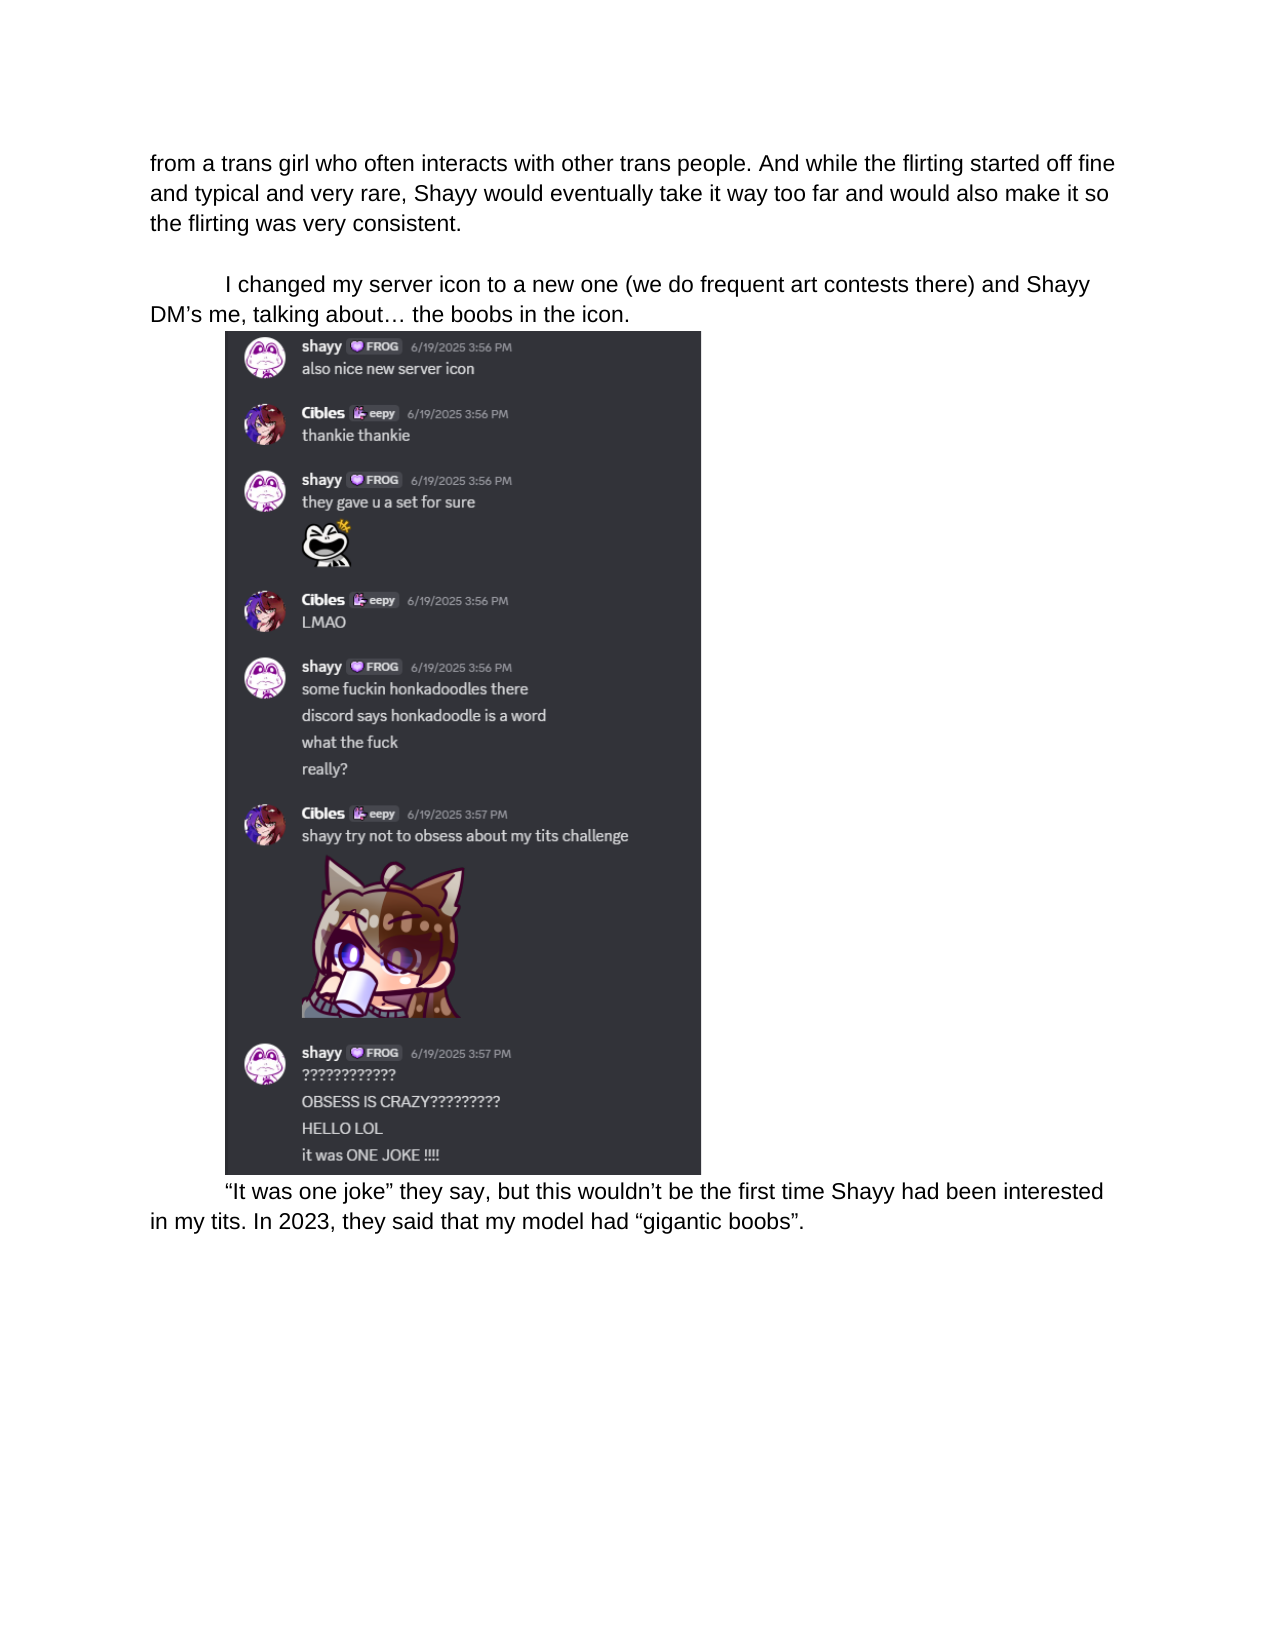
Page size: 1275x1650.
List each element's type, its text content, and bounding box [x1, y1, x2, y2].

picture [225, 331, 702, 1175]
text I changed my server icon to a new one (we do frequent art contests there) and Shayy DM’s me, talking about… the boobs in the icon. [150, 271, 1125, 327]
text from a trans girl who often interacts with other trans people. And while the flirting started off fine and typical and very rare, Shayy would eventually take it way too far and would also make it so the flirting was very consistent. [150, 150, 1125, 237]
text “It was one joke” they say, but this wouldn’t be the first time Shayy had been interested in my tits. In 2023, they said that my model had “gigantic boobs”. [150, 1178, 1125, 1234]
